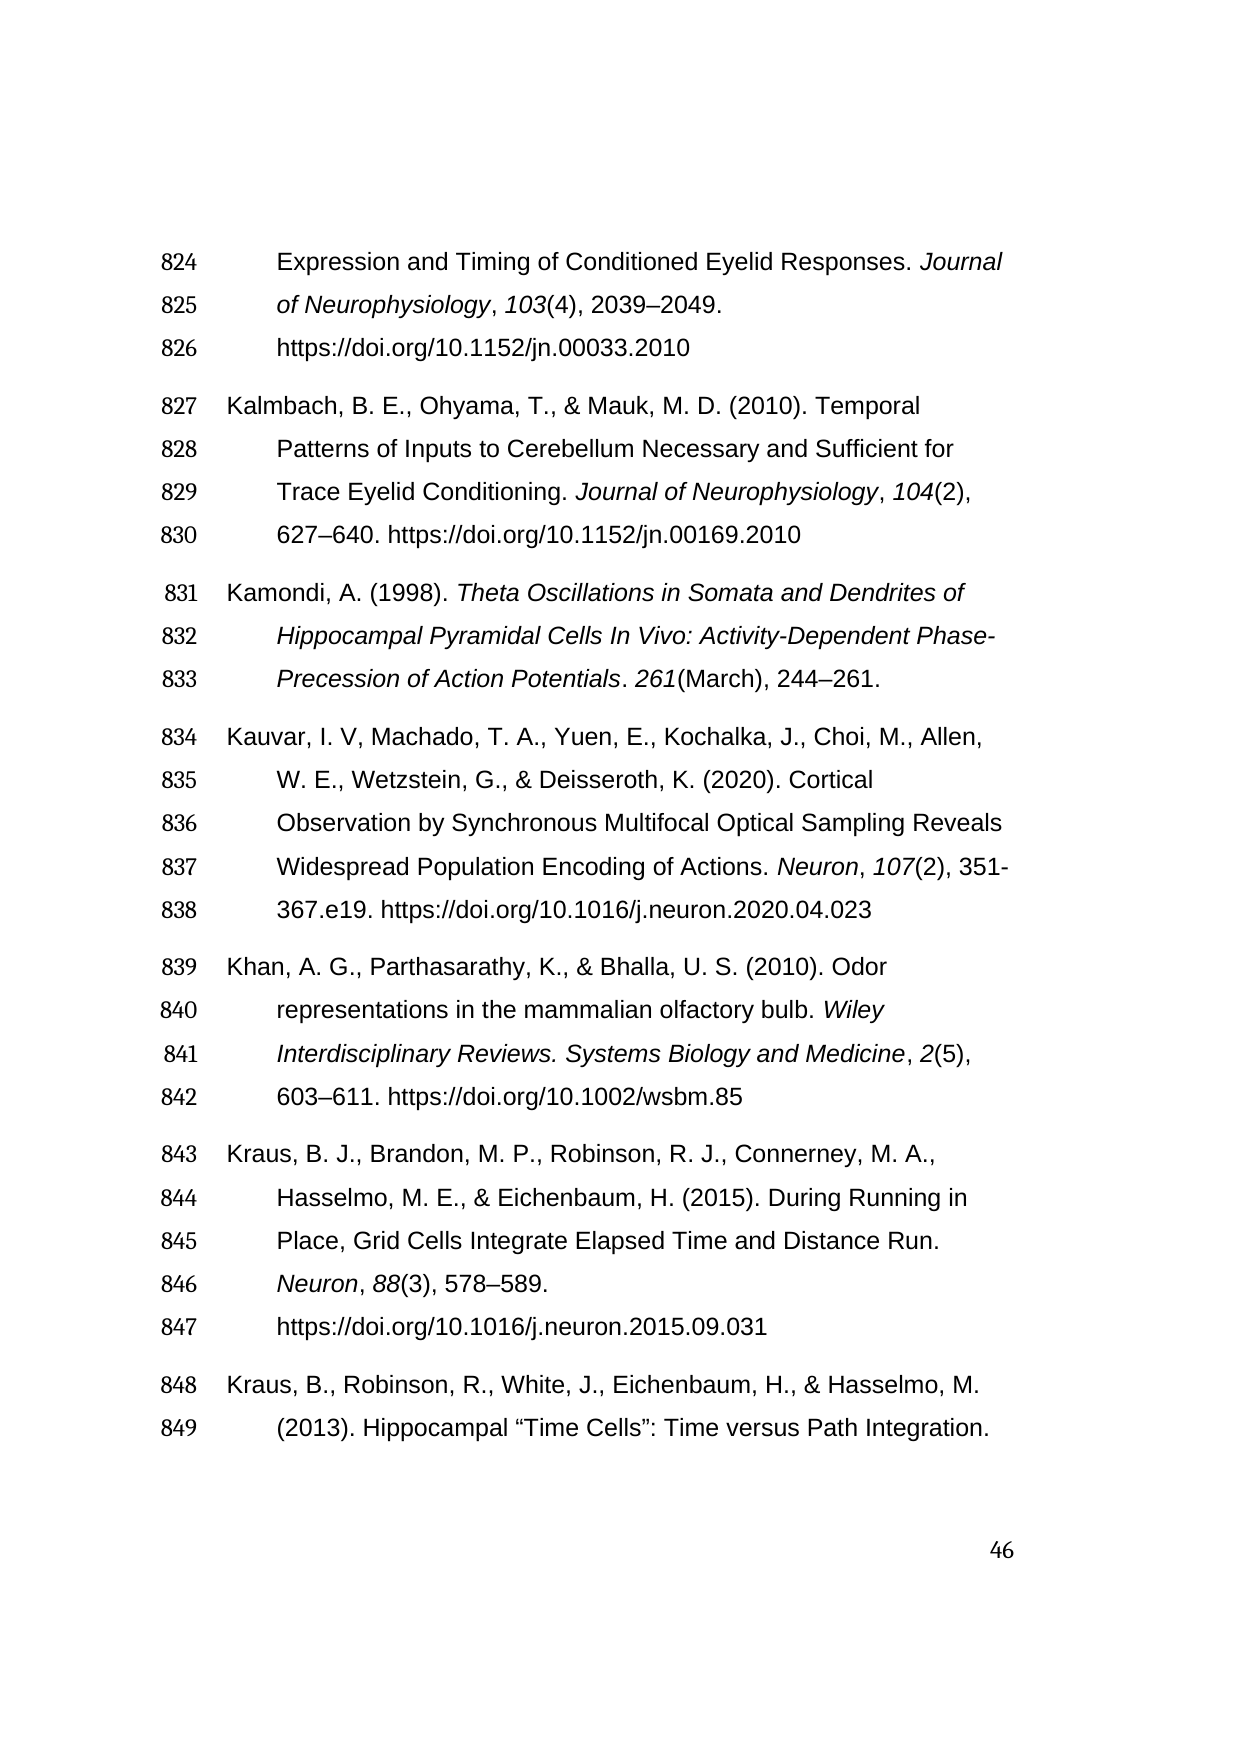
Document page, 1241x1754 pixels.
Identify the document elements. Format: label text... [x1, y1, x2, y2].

text Khan, A. G., Parthasarathy, K., & Bhalla, U. S. (2010). Odor representations in the mammalian olfactory bulb. Wiley Interdisciplinary Reviews. Systems Biology and Medicine, 2(5), 603–611. https://doi.org/10.1002/wsbm.85 [226, 952, 1014, 1111]
text Kamondi, A. (1998). Theta Oscillations in Somata and Dendrites of Hippocampal Pyramidal Cells In Vivo: Activity-Dependent Phase-Precession of Action Potentials. 261(March), 244–261. [226, 578, 1014, 693]
text Kalmbach, B. E., Ohyama, T., & Mauk, M. D. (2010). Temporal Patterns of Inputs to Cerebellum Necessary and Sufficient for Trace Eyelid Conditioning. Journal of Neurophysiology, 104(2), 627–640. https://doi.org/10.1152/jn.00169.2010 [226, 391, 1014, 549]
text Expression and Timing of Conditioned Eyelid Responses. Journal of Neurophysiology, 103(4), 2039–2049. https://doi.org/10.1152/jn.00033.2010 [226, 247, 1014, 362]
text Kauvar, I. V, Machado, T. A., Yuen, E., Kochalka, J., Choi, M., Allen, W. E., Wetzstein, G., & Deisseroth, K. (2020). Cortical Observation by Synchronous Multifocal Optical Sampling Reveals Widespread Population Encoding of Actions. Neuron, 107(2), 351-367.e19. https://doi.org/10.1016/j.neuron.2020.04.023 [226, 722, 1014, 923]
text Kraus, B. J., Brandon, M. P., Robinson, R. J., Connerney, M. A., Hasselmo, M. E., & Eichenbaum, H. (2015). During Running in Place, Grid Cells Integrate Elapsed Time and Distance Run. Neuron, 88(3), 578–589. https://doi.org/10.1016/j.neuron.2015.09.031 [226, 1139, 1014, 1341]
text Kraus, B., Robinson, R., White, J., Eichenbaum, H., & Hasselmo, M. (2013). Hippocampal “Time Cells”: Time versus Path Integration. [226, 1370, 1014, 1442]
